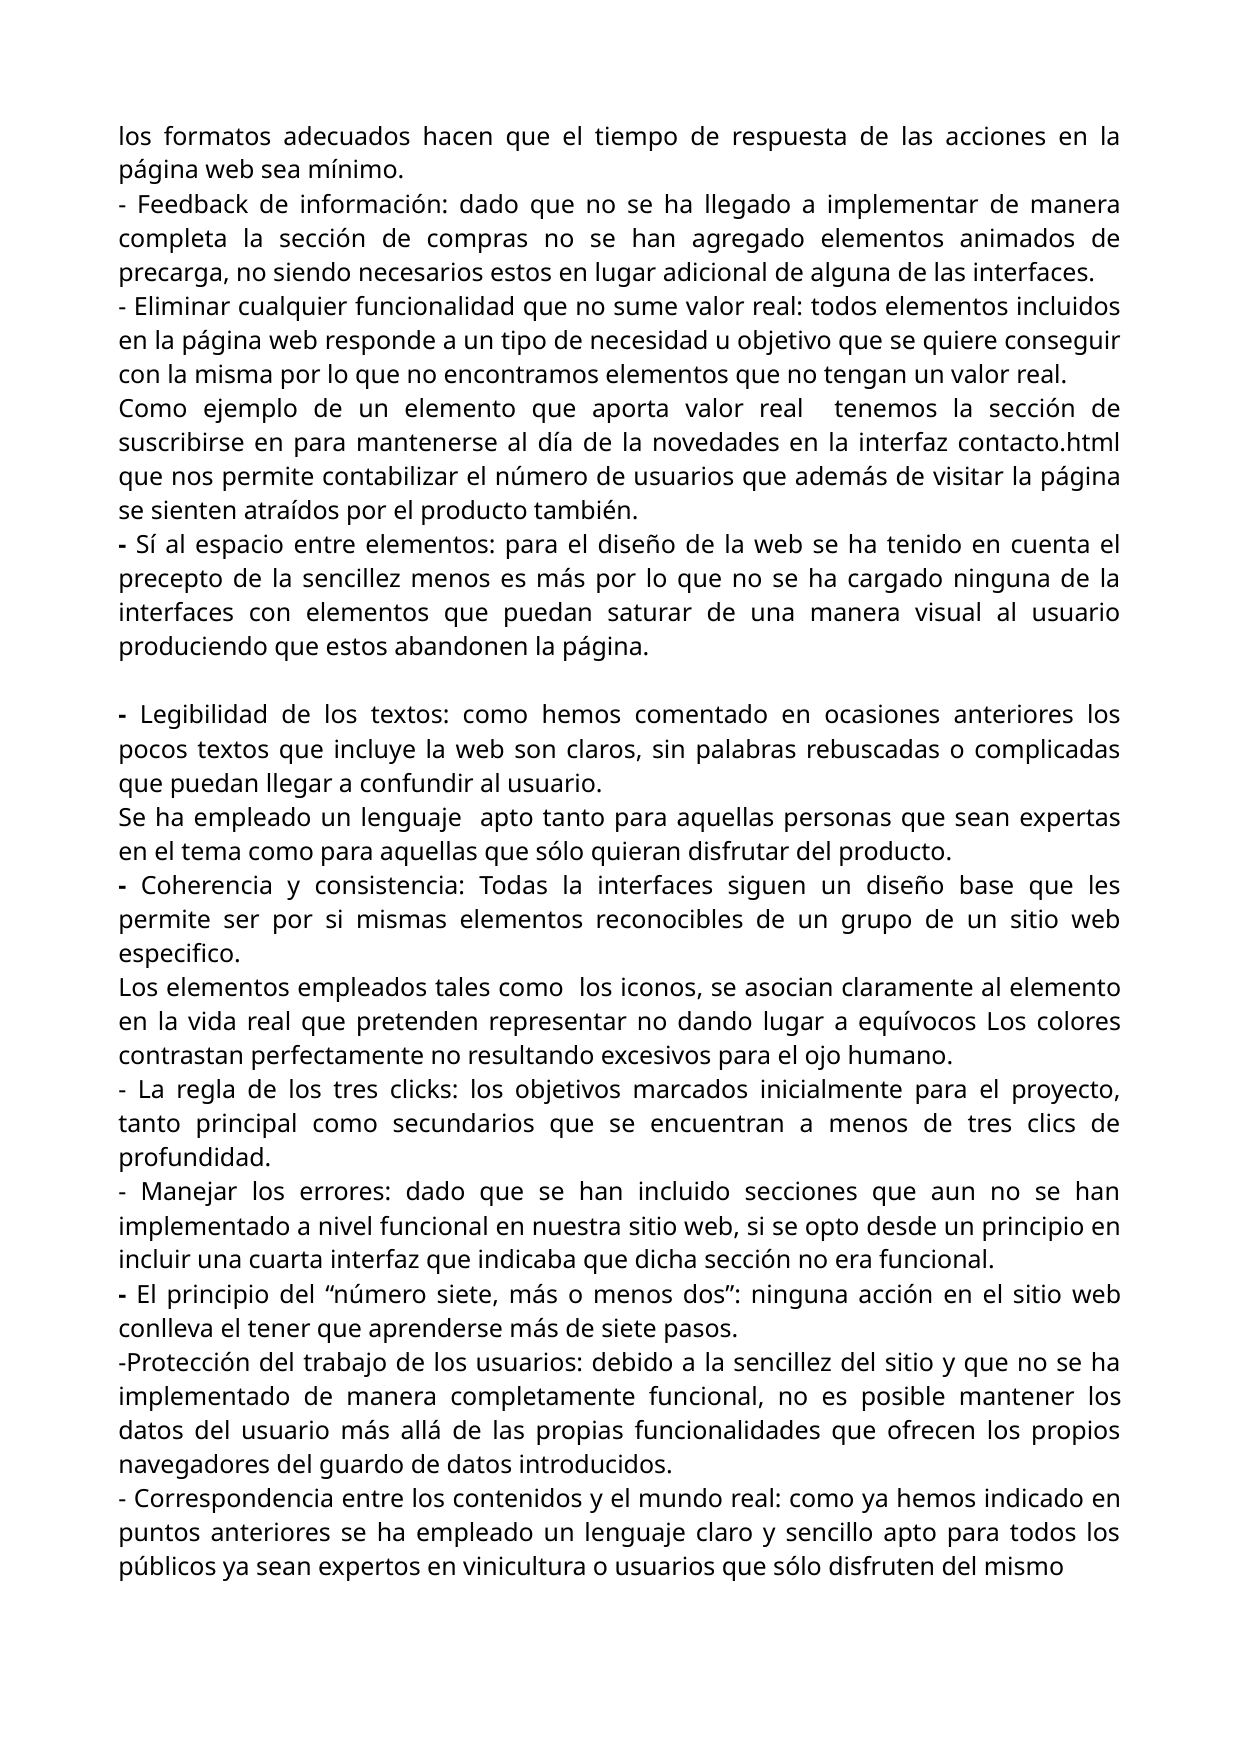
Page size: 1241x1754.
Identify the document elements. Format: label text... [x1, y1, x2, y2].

text - Legibilidad de los textos: como hemos comentado en ocasiones anteriores los pocos textos que incluye la web son claros, sin palabras rebuscadas o complicadas que puedan llegar a confundir al usuario. [118, 697, 1122, 799]
text Como ejemplo de un elemento que aporta valor real tenemos la sección de suscribirse en para mantenerse al día de la novedades en la interfaz contacto.html que nos permite contabilizar el número de usuarios que además de visitar la página se sienten atraídos por el producto también. [118, 391, 1122, 527]
text - La regla de los tres clicks: los objetivos marcados inicialmente para el proyecto, tanto principal como secundarios que se encuentran a menos de tres clics de profundidad. [118, 1072, 1122, 1174]
text - El principio del “número siete, más o menos dos”: ninguna acción en el sitio web conlleva el tener que aprenderse más de siete pasos. [118, 1276, 1122, 1344]
text - Coherencia y consistencia: Todas la interfaces siguen un diseño base que les permite ser por si mismas elementos reconocibles de un grupo de un sitio web especifico. [118, 867, 1122, 970]
text - Sí al espacio entre elementos: para el diseño de la web se ha tenido en cuenta el precepto de la sencillez menos es más por lo que no se ha cargado ninguna de la interfaces con elementos que puedan saturar de una manera visual al usuario produciendo que estos abandonen la página. [118, 527, 1122, 663]
text los formatos adecuados hacen que el tiempo de respuesta de las acciones en la página web sea mínimo. [118, 118, 1122, 186]
text - Feedback de información: dado que no se ha llegado a implementar de manera completa la sección de compras no se han agregado elementos animados de precarga, no siendo necesarios estos en lugar adicional de alguna de las interfaces. [118, 186, 1122, 288]
text Se ha empleado un lenguaje apto tanto para aquellas personas que sean expertas en el tema como para aquellas que sólo quieran disfrutar del producto. [118, 799, 1122, 867]
text - Correspondencia entre los contenidos y el mundo real: como ya hemos indicado en puntos anteriores se ha empleado un lenguaje claro y sencillo apto para todos los públicos ya sean expertos en vinicultura o usuarios que sólo disfruten del mismo [118, 1481, 1122, 1583]
text - Manejar los errores: dado que se han incluido secciones que aun no se han implementado a nivel funcional en nuestra sitio web, si se opto desde un principio en incluir una cuarta interfaz que indicaba que dicha sección no era funcional. [118, 1174, 1122, 1276]
text - Eliminar cualquier funcionalidad que no sume valor real: todos elementos incluidos en la página web responde a un tipo de necesidad u objetivo que se quiere conseguir con la misma por lo que no encontramos elementos que no tengan un valor real. [118, 288, 1122, 391]
text -Protección del trabajo de los usuarios: debido a la sencillez del sitio y que no se ha implementado de manera completamente funcional, no es posible mantener los datos del usuario más allá de las propias funcionalidades que ofrecen los propios navegadores del guardo de datos introducidos. [118, 1344, 1122, 1481]
text Los elementos empleados tales como los iconos, se asocian claramente al elemento en la vida real que pretenden representar no dando lugar a equívocos Los colores contrastan perfectamente no resultando excesivos para el ojo humano. [118, 970, 1122, 1072]
